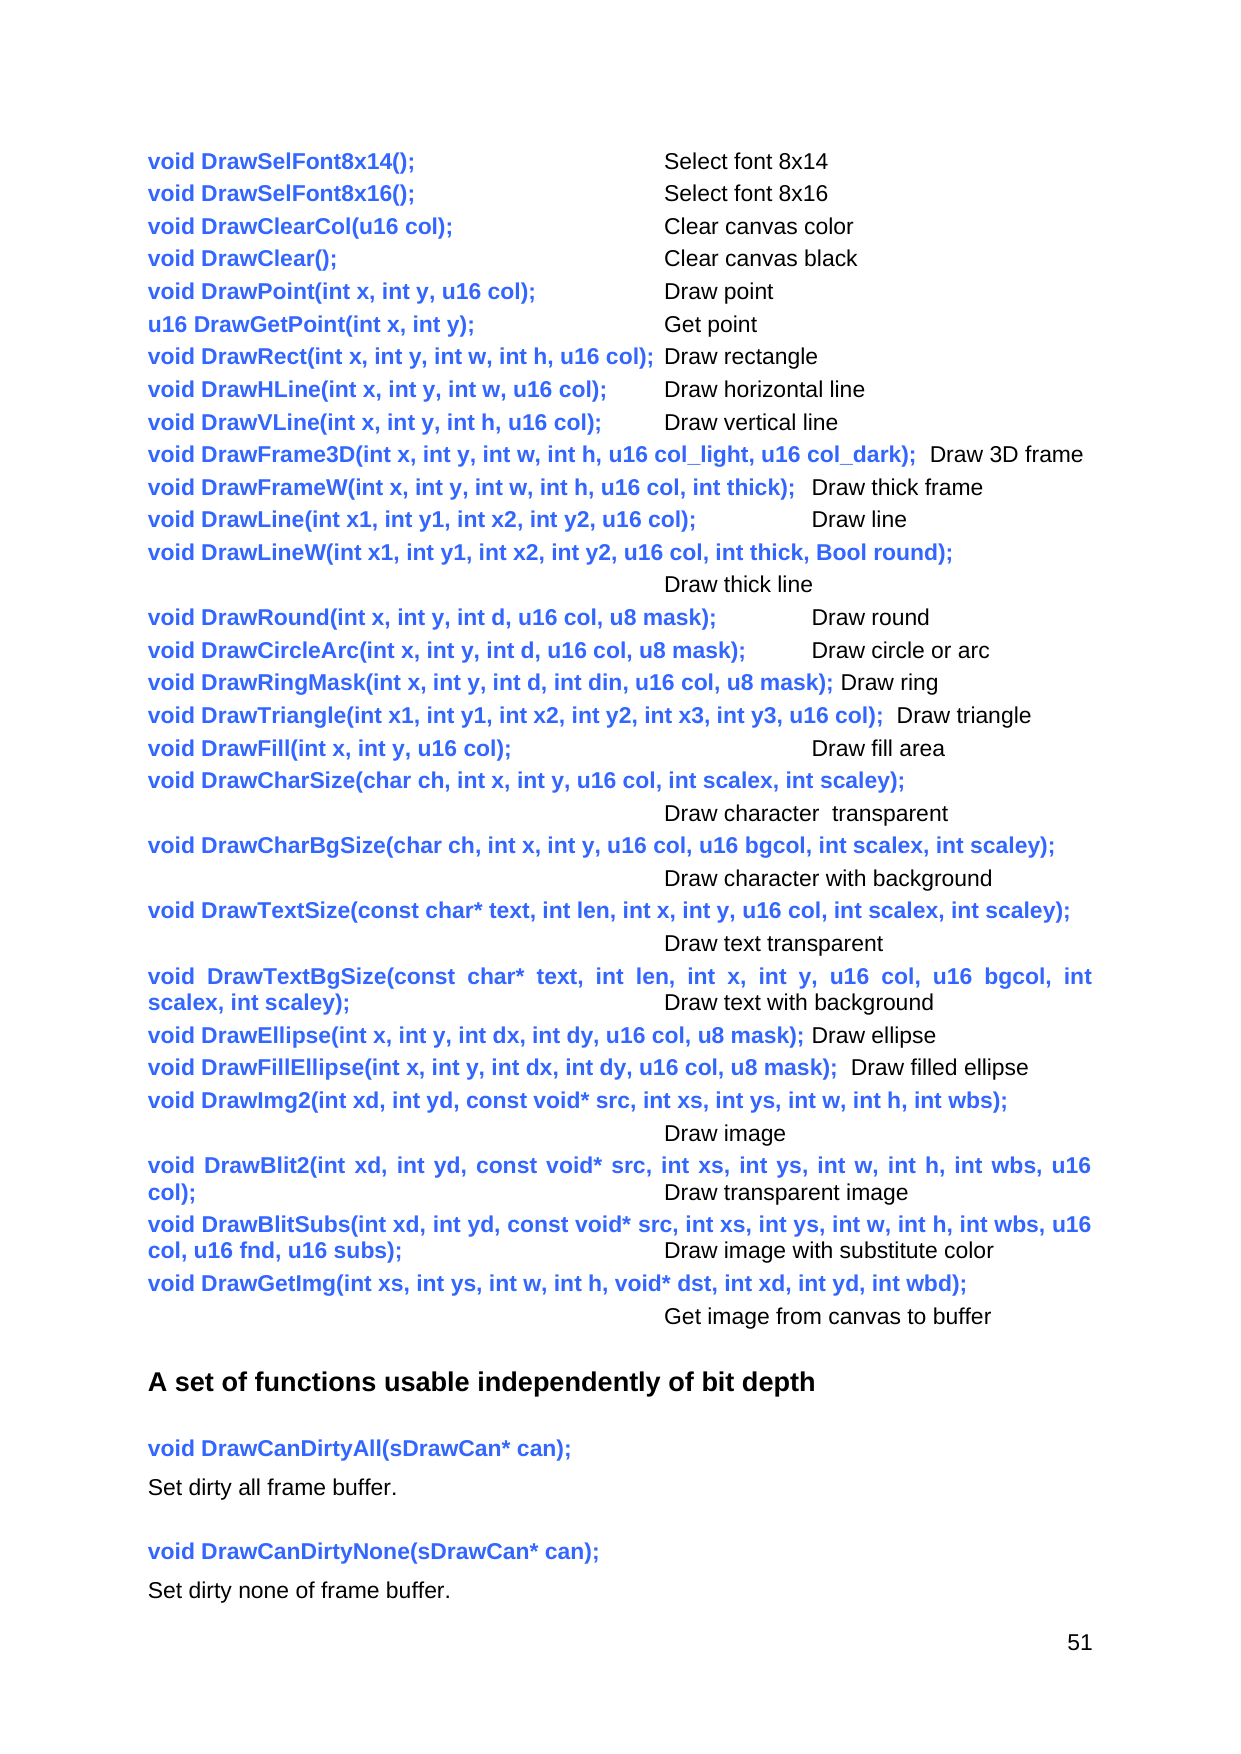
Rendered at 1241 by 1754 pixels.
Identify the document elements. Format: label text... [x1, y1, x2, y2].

text void DrawImg2(int xd, int yd, const void* src, int xs, int ys, int w, int h, int wbs); [148, 1087, 1093, 1113]
text void DrawEllipse(int x, int y, int dx, int dy, u16 col, u8 mask); Draw ellipse [148, 1022, 1093, 1048]
text Set dirty none of frame buffer. [148, 1577, 1093, 1603]
text Draw character with background [148, 865, 1093, 891]
subtitle A set of functions usable independently of bit depth [148, 1366, 1093, 1398]
text void DrawVLine(int x, int y, int h, u16 col); Draw vertical line [148, 408, 1093, 435]
text void DrawLineW(int x1, int y1, int x2, int y2, u16 col, int thick, Bool round); [148, 539, 1093, 565]
text void DrawClear(); Clear canvas black [148, 245, 1093, 272]
text Draw character transparent [590, 800, 1093, 826]
text Draw thick line [590, 571, 1093, 598]
text void DrawPoint(int x, int y, u16 col); Draw point [148, 278, 1093, 304]
text Get image from canvas to buffer [148, 1303, 1093, 1329]
text Draw text transparent [148, 930, 1093, 956]
text void DrawCanDirtyAll(sDrawCan* can); [148, 1435, 1093, 1462]
text void DrawFill(int x, int y, u16 col); Draw fill area [148, 734, 1093, 761]
text void DrawRect(int x, int y, int w, int h, u16 col); Draw rectangle [148, 343, 1093, 369]
text Set dirty all frame buffer. [148, 1474, 1093, 1500]
text void DrawTextBgSize(const char* text, int len, int x, int y, u16 col, u16 bgcol, int scalex, int scaley); Draw text with background [148, 963, 1093, 1015]
text void DrawCharSize(char ch, int x, int y, u16 col, int scalex, int scaley); [148, 767, 1093, 793]
text void DrawCircleArc(int x, int y, int d, u16 col, u8 mask); Draw circle or arc [148, 637, 1093, 663]
text Draw image [148, 1119, 1093, 1146]
text void DrawSelFont8x14(); Select font 8x14 [148, 148, 1093, 174]
text void DrawSelFont8x16(); Select font 8x16 [148, 180, 1093, 207]
text void DrawFrameW(int x, int y, int w, int h, u16 col, int thick); Draw thick frame [148, 474, 1093, 500]
text void DrawCanDirtyNone(sDrawCan* can); [148, 1538, 1093, 1564]
text void DrawLine(int x1, int y1, int x2, int y2, u16 col); Draw line [148, 506, 1093, 533]
text void DrawGetImg(int xs, int ys, int w, int h, void* dst, int xd, int yd, int wbd); [148, 1270, 1093, 1296]
text void DrawFillEllipse(int x, int y, int dx, int dy, u16 col, u8 mask); Draw filled ellipse [148, 1054, 1093, 1081]
text void DrawTriangle(int x1, int y1, int x2, int y2, int x3, int y3, u16 col); Draw triangle [148, 702, 1093, 728]
text void DrawHLine(int x, int y, int w, u16 col); Draw horizontal line [148, 376, 1093, 402]
text void DrawFrame3D(int x, int y, int w, int h, u16 col_light, u16 col_dark); Draw 3D frame [148, 441, 1093, 467]
text void DrawTextSize(const char* text, int len, int x, int y, u16 col, int scalex, int scaley); [148, 897, 1093, 924]
text void DrawCharBgSize(char ch, int x, int y, u16 col, u16 bgcol, int scalex, int scaley); [148, 832, 1093, 859]
text u16 DrawGetPoint(int x, int y); Get point [148, 311, 1093, 337]
text void DrawRound(int x, int y, int d, u16 col, u8 mask); Draw round [148, 604, 1093, 630]
text void DrawClearCol(u16 col); Clear canvas color [148, 213, 1093, 239]
text void DrawRingMask(int x, int y, int d, int din, u16 col, u8 mask); Draw ring [148, 669, 1093, 696]
text void DrawBlit2(int xd, int yd, const void* src, int xs, int ys, int w, int h, int wbs, u16 col); Draw transparent image [148, 1152, 1093, 1205]
text void DrawBlitSubs(int xd, int yd, const void* src, int xs, int ys, int w, int h, int wbs, u16 col, u16 fnd, u16 subs); Draw image with substitute color [148, 1211, 1093, 1264]
